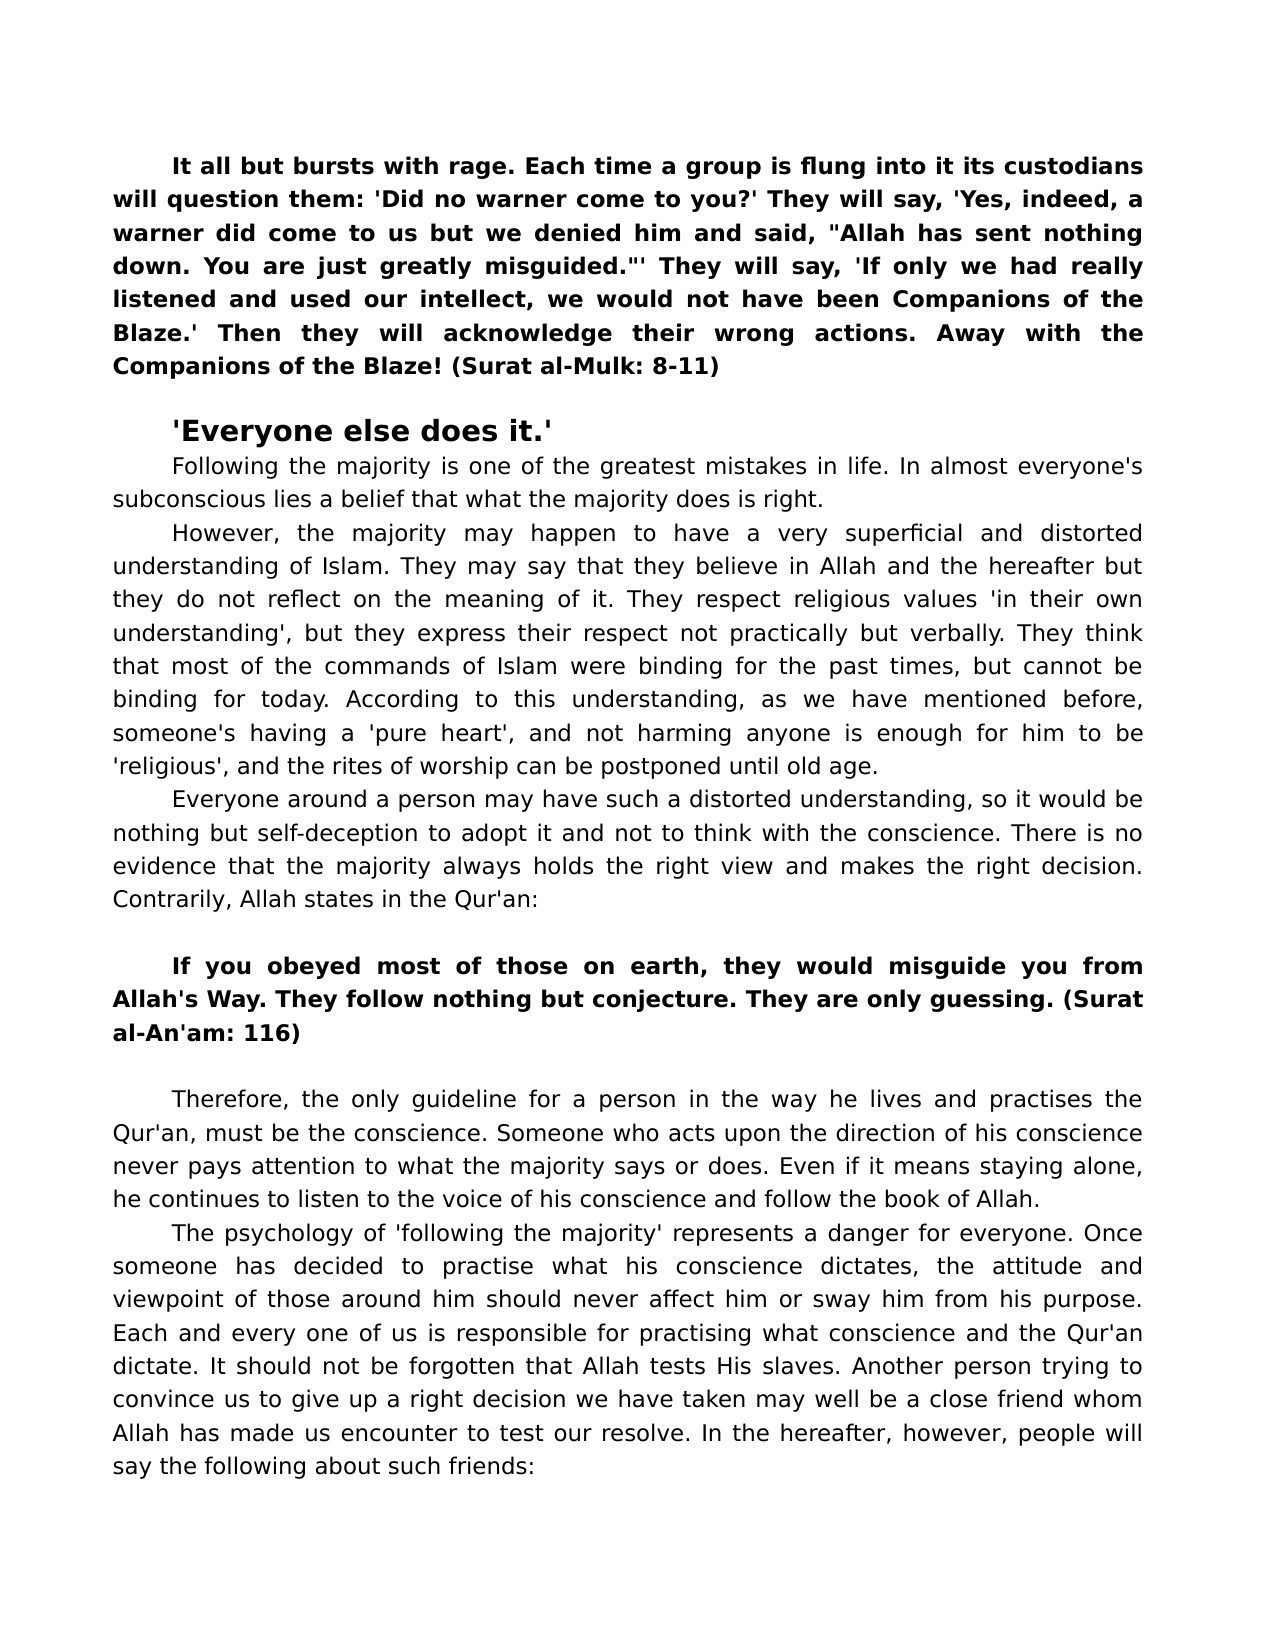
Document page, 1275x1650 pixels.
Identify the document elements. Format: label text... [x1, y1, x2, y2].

text It all but bursts with rage. Each time a group is flung into it its custodians will question them: 'Did no warner come to you?' They will say, 'Yes, indeed, a warner did come to us but we denied him and said, "Allah has sent nothing down. You are just greatly misguided."' They will say, 'If only we had really listened and used our intellect, we would not have been Companions of the Blaze.' Then they will acknowledge their wrong actions. Away with the Companions of the Blaze! (Surat al-Mulk: 8-11) [112, 148, 1145, 381]
text Everyone around a person may have such a distorted understanding, so it would be nothing but self-deception to adopt it and not to think with the conscience. There is no evidence that the majority always holds the right view and makes the right decision. Contrarily, Allah states in the Qur'an: [112, 781, 1145, 914]
text The psychology of 'following the majority' represents a danger for everyone. Once someone has decided to practise what his conscience dictates, the attitude and viewpoint of those around him should never affect him or sway him from his purpose. Each and every one of us is responsible for practising what conscience and the Qur'an dictate. It should not be forgotten that Allah tests His slaves. Another person trying to convince us to give up a right decision we have taken may well be a close friend whom Allah has made us encounter to test our resolve. In the hereafter, however, people will say the following about such friends: [112, 1214, 1145, 1481]
text Following the majority is one of the greatest mistakes in life. In almost everyone's subconscious lies a belief that what the majority does is right. [112, 448, 1145, 514]
text Therefore, the only guideline for a person in the way he lives and practises the Qur'an, must be the conscience. Someone who acts upon the direction of his conscience never pays attention to what the majority says or does. Even if it means staying alone, he continues to listen to the voice of his conscience and follow the book of Allah. [112, 1081, 1145, 1214]
text 'Everyone else does it.' [112, 414, 1145, 448]
text If you obeyed most of those on earth, they would misguide you from Allah's Way. They follow nothing but conjecture. They are only guessing. (Surat al-An'am: 116) [112, 948, 1145, 1048]
text However, the majority may happen to have a very superficial and distorted understanding of Islam. They may say that they believe in Allah and the hereafter but they do not reflect on the meaning of it. They respect religious values 'in their own understanding', but they express their respect not practically but verbally. They think that most of the commands of Islam were binding for the past times, but cannot be binding for today. According to this understanding, as we have mentioned before, someone's having a 'pure heart', and not harming anyone is enough for him to be 'religious', and the rites of worship can be postponed until old age. [112, 514, 1145, 781]
